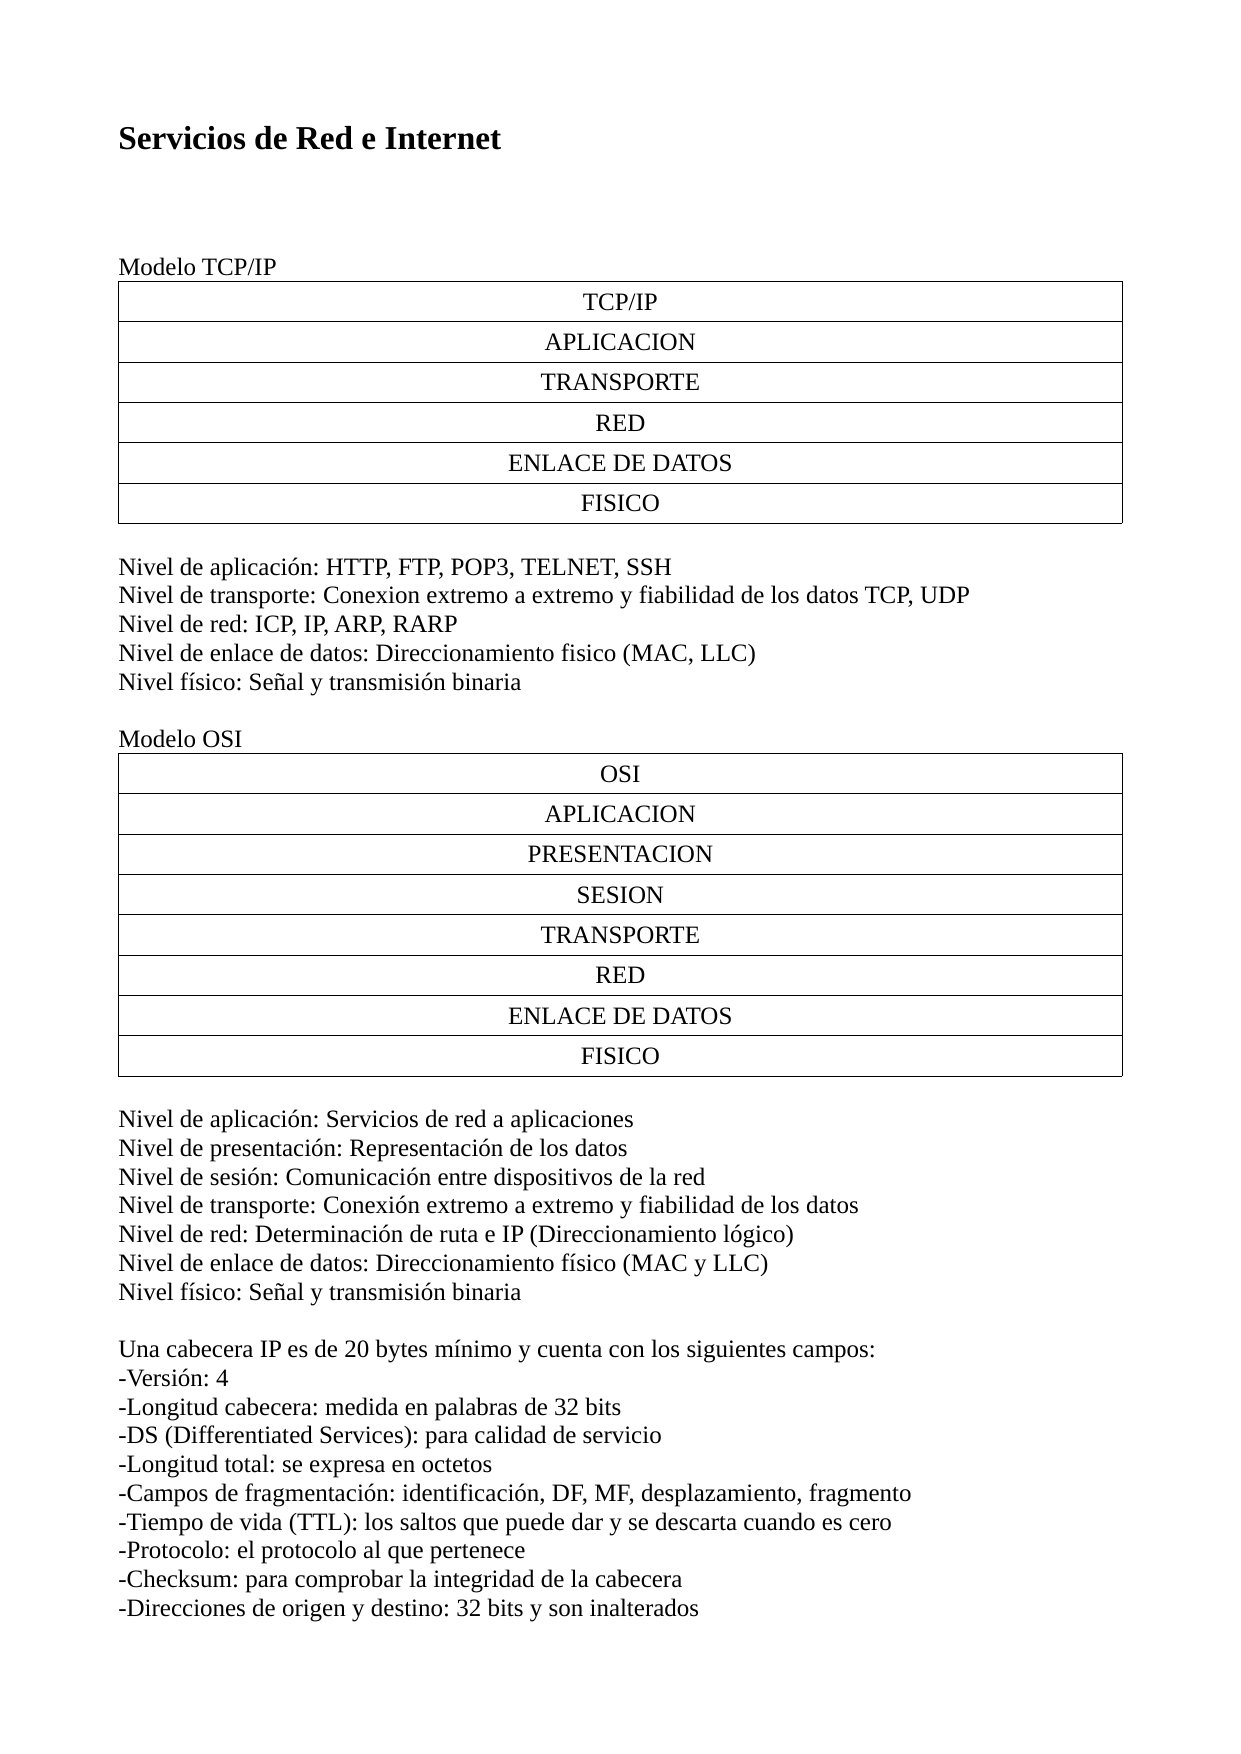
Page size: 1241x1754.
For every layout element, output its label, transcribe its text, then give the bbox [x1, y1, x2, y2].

table_cell FISICO [119, 484, 1122, 523]
text -Tiempo de vida (TTL): los saltos que puede dar y se descarta cuando es cero [118, 1507, 1122, 1536]
table_cell TRANSPORTE [119, 363, 1122, 402]
table_cell RED [119, 956, 1122, 995]
text Nivel físico: Señal y transmisión binaria [118, 1277, 1122, 1306]
text Nivel de aplicación: HTTP, FTP, POP3, TELNET, SSH [118, 552, 1122, 581]
text Servicios de Red e Internet [118, 118, 1122, 156]
text Nivel de transporte: Conexion extremo a extremo y fiabilidad de los datos TCP, UDP [118, 581, 1122, 609]
table_header OSI [119, 754, 1122, 793]
table_cell ENLACE DE DATOS [119, 443, 1122, 483]
text -Checksum: para comprobar la integridad de la cabecera [118, 1564, 1122, 1593]
text Nivel de red: ICP, IP, ARP, RARP [118, 609, 1122, 638]
text Nivel físico: Señal y transmisión binaria [118, 667, 1122, 696]
text Nivel de sesión: Comunicación entre dispositivos de la red [118, 1162, 1122, 1191]
text Nivel de presentación: Representación de los datos [118, 1133, 1122, 1162]
text Nivel de red: Determinación de ruta e IP (Direccionamiento lógico) [118, 1219, 1122, 1248]
text -Protocolo: el protocolo al que pertenece [118, 1536, 1122, 1564]
text Modelo TCP/IP [118, 252, 1122, 281]
text -Longitud total: se expresa en octetos [118, 1449, 1122, 1478]
table_cell RED [119, 403, 1122, 442]
table_cell FISICO [119, 1036, 1122, 1076]
table_cell SESION [119, 875, 1122, 914]
table_cell PRESENTACION [119, 835, 1122, 874]
text -Direcciones de origen y destino: 32 bits y son inalterados [118, 1593, 1122, 1622]
text Nivel de enlace de datos: Direccionamiento físico (MAC y LLC) [118, 1248, 1122, 1277]
table_cell APLICACION [119, 794, 1122, 834]
table_cell APLICACION [119, 322, 1122, 362]
text -Longitud cabecera: medida en palabras de 32 bits [118, 1392, 1122, 1421]
table_cell TRANSPORTE [119, 915, 1122, 954]
text -Campos de fragmentación: identificación, DF, MF, desplazamiento, fragmento [118, 1478, 1122, 1507]
text Nivel de transporte: Conexión extremo a extremo y fiabilidad de los datos [118, 1191, 1122, 1219]
table_cell ENLACE DE DATOS [119, 996, 1122, 1035]
text Nivel de enlace de datos: Direccionamiento fisico (MAC, LLC) [118, 638, 1122, 667]
text Nivel de aplicación: Servicios de red a aplicaciones [118, 1104, 1122, 1133]
text -DS (Differentiated Services): para calidad de servicio [118, 1421, 1122, 1449]
text -Versión: 4 [118, 1363, 1122, 1392]
table_header TCP/IP [119, 282, 1122, 321]
text Una cabecera IP es de 20 bytes mínimo y cuenta con los siguientes campos: [118, 1334, 1122, 1363]
text Modelo OSI [118, 724, 1122, 753]
